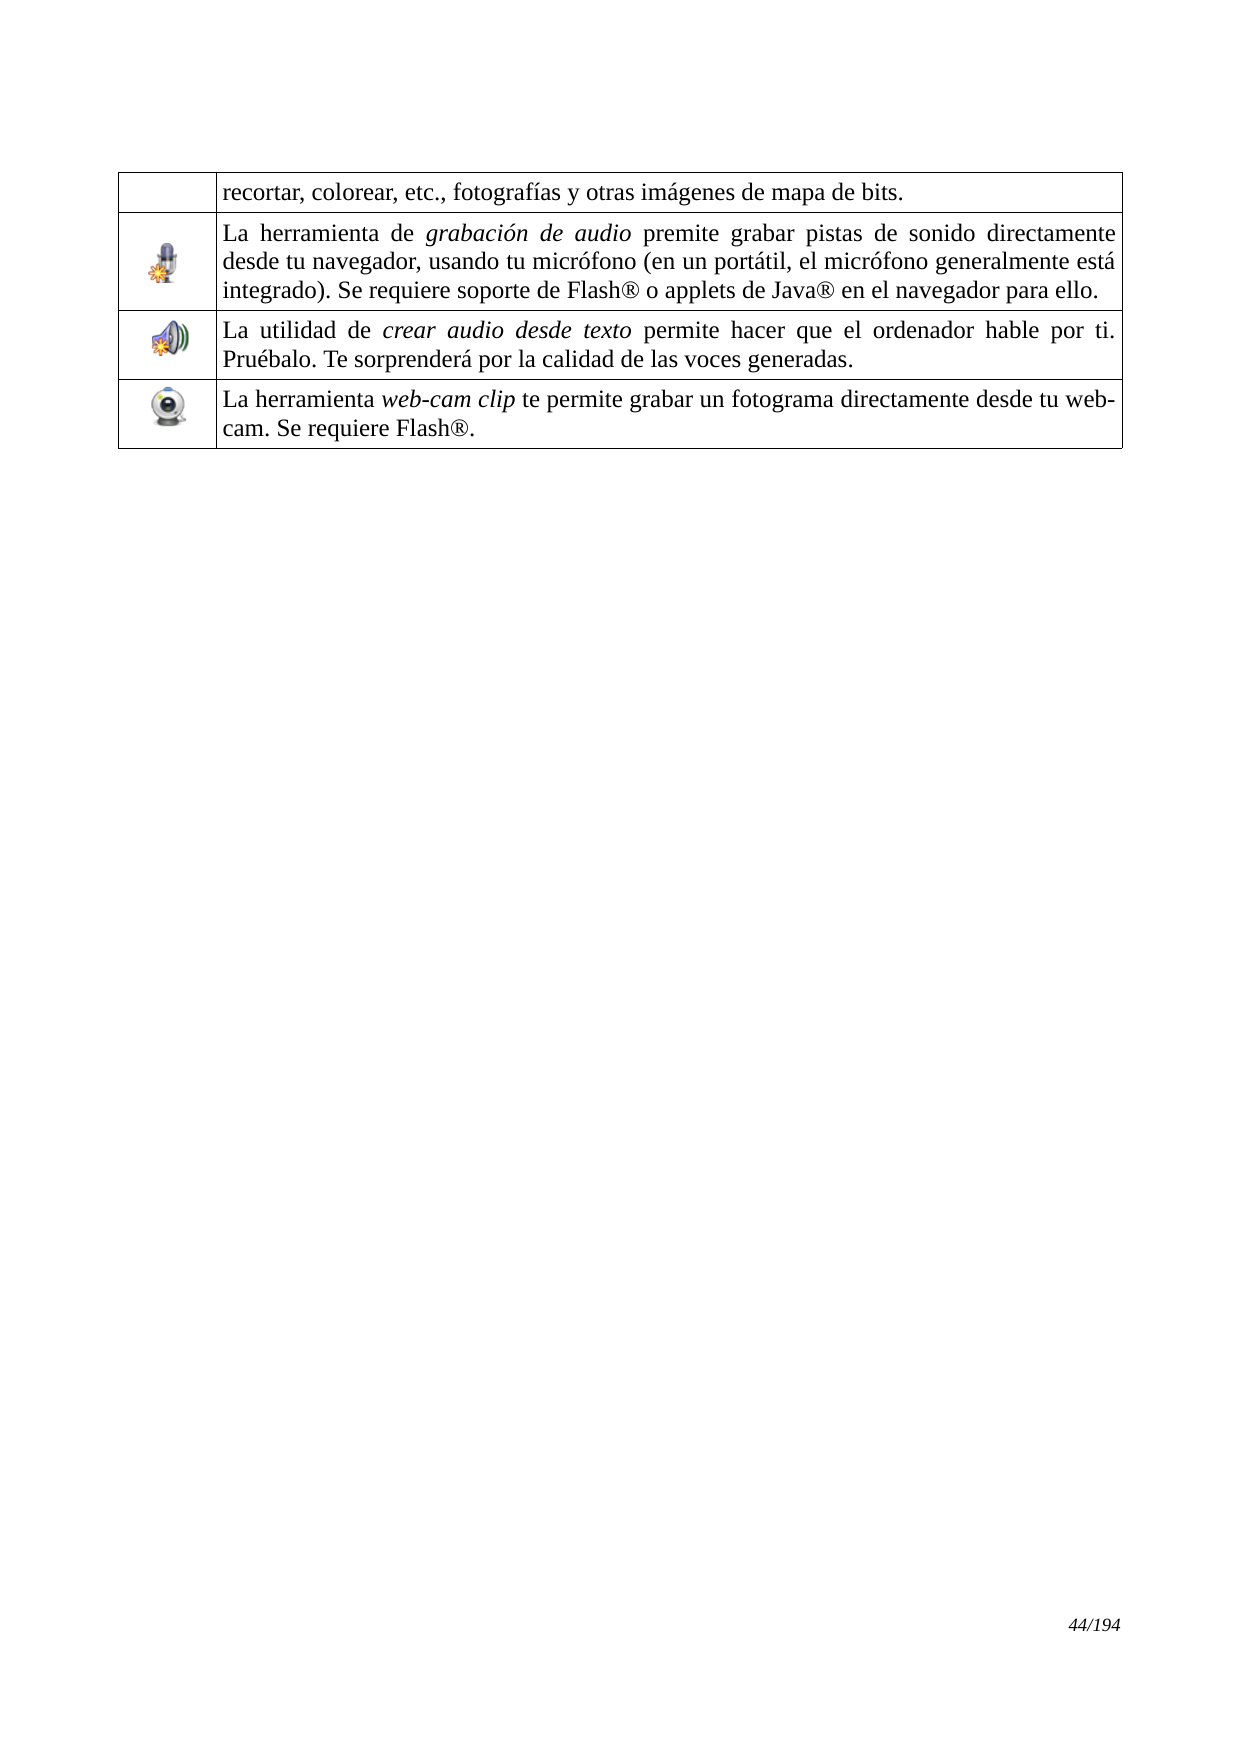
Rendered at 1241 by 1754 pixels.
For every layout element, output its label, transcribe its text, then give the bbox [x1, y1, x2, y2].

picture [148, 243, 187, 283]
table_cell [119, 311, 216, 379]
table_cell La herramienta web-cam clip te permite grabar un fotograma directamente desde tu web-cam. Se requiere Flash®. [217, 380, 1122, 448]
table_cell [119, 380, 216, 384]
table_cell [119, 213, 216, 310]
table_cell [119, 173, 216, 212]
table_cell recortar, colorear, etc., fotografías y otras imágenes de mapa de bits. [217, 173, 1122, 212]
table_cell [119, 385, 216, 448]
picture [151, 318, 189, 356]
picture [144, 384, 191, 431]
table_cell La utilidad de crear audio desde texto permite hacer que el ordenador hable por ti. Pruébalo. Te sorprenderá por la calidad de las voces generadas. [217, 311, 1122, 379]
table_cell La herramienta de grabación de audio premite grabar pistas de sonido directamente desde tu navegador, usando tu micrófono (en un portátil, el micrófono generalmente está integrado). Se requiere soporte de Flash® o applets de Java® en el navegador para ello. [217, 213, 1122, 310]
